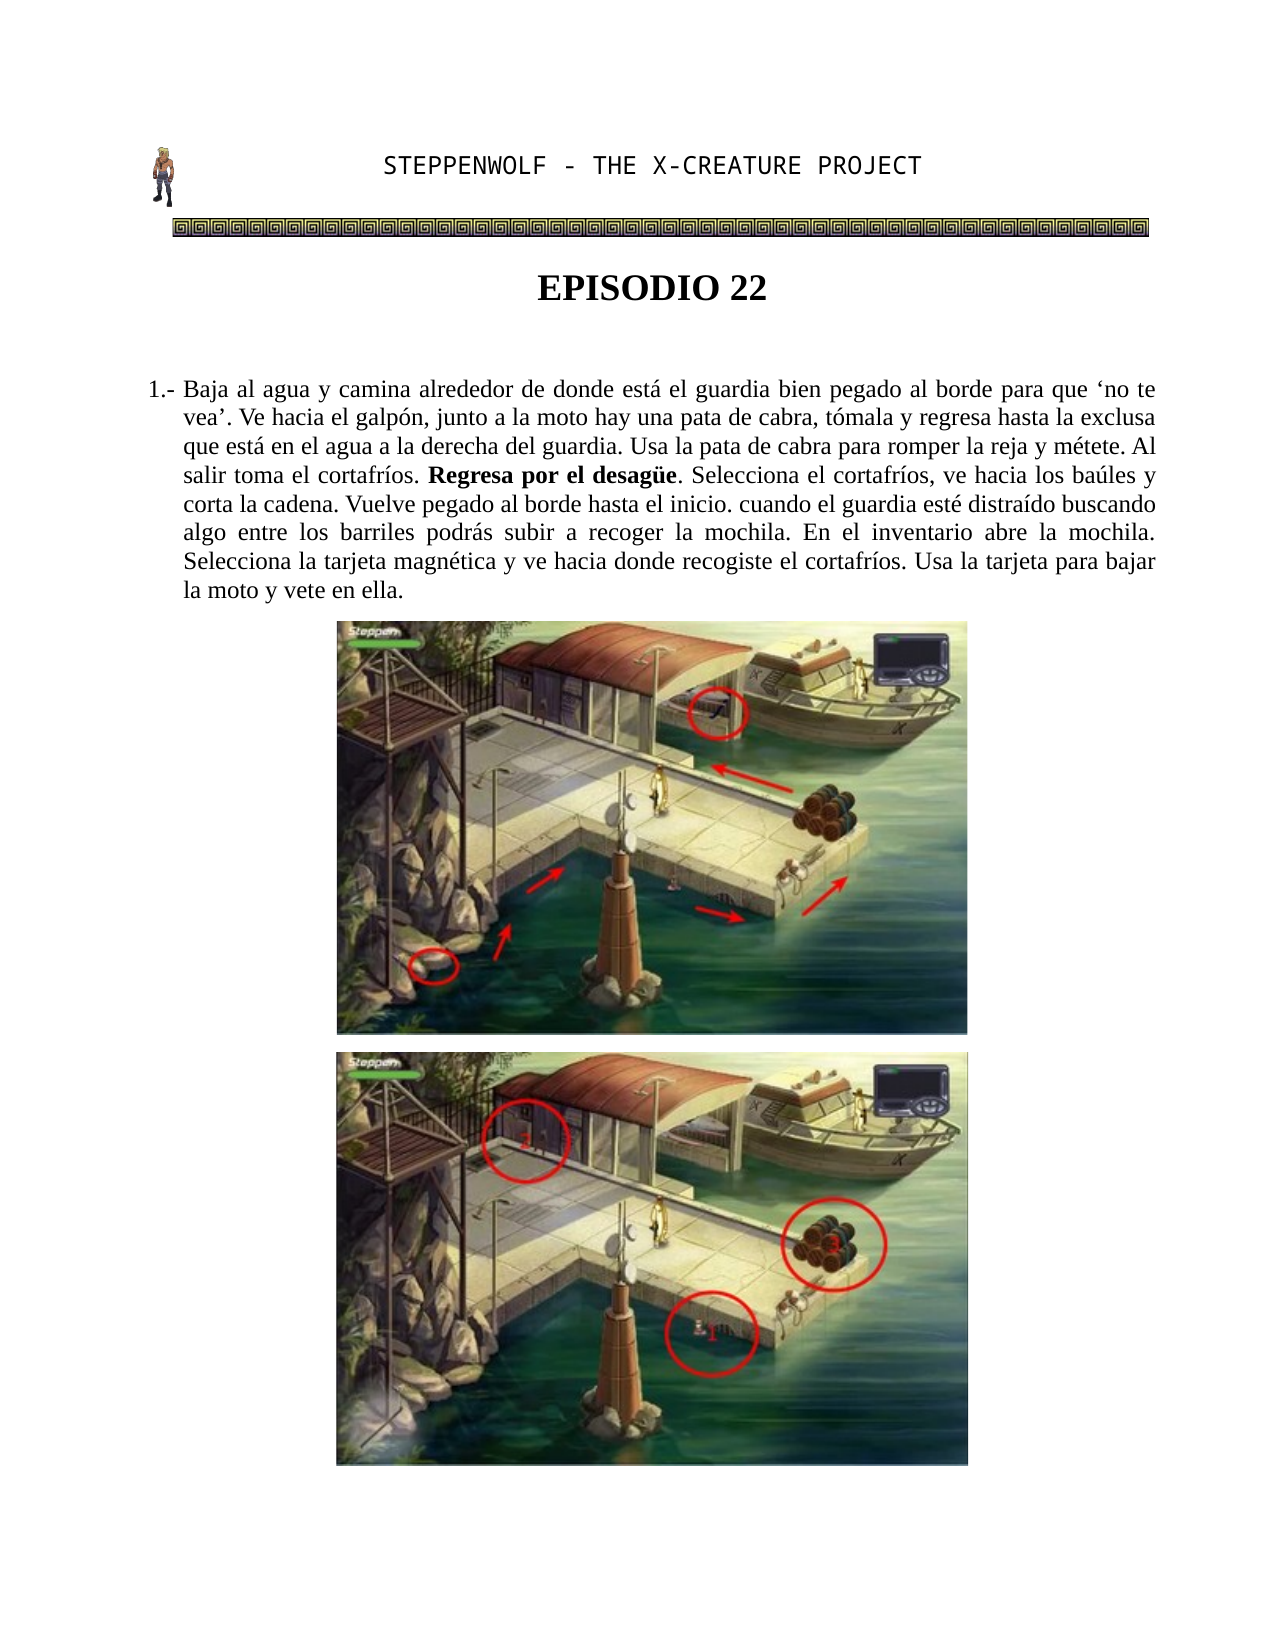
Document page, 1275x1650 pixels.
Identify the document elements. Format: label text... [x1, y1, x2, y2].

text 1.- Baja al agua y camina alrededor de donde está el guardia bien pegado al borde para que ‘no te vea’. Ve hacia el galpón, junto a la moto hay una pata de cabra, tómala y regresa hasta la exclusa que está en el agua a la derecha del guardia. Usa la pata de cabra para romper la reja y métete. Al salir toma el cortafríos. Regresa por el desagüe. Selecciona el cortafríos, ve hacia los baúles y corta la cadena. Vuelve pegado al borde hasta el inicio. cuando el guardia esté distraído buscando algo entre los barriles podrás subir a recoger la mochila. En el inventario abre la mochila. Selecciona la tarjeta magnética y ve hacia donde recogiste el cortafríos. Usa la tarjeta para bajar la moto y vete en ella. [148, 374, 1157, 604]
picture [336, 621, 968, 1035]
subtitle EPISODIO 22 [148, 266, 1157, 309]
picture [336, 1052, 969, 1466]
picture [172, 218, 1149, 237]
picture [147, 147, 181, 207]
